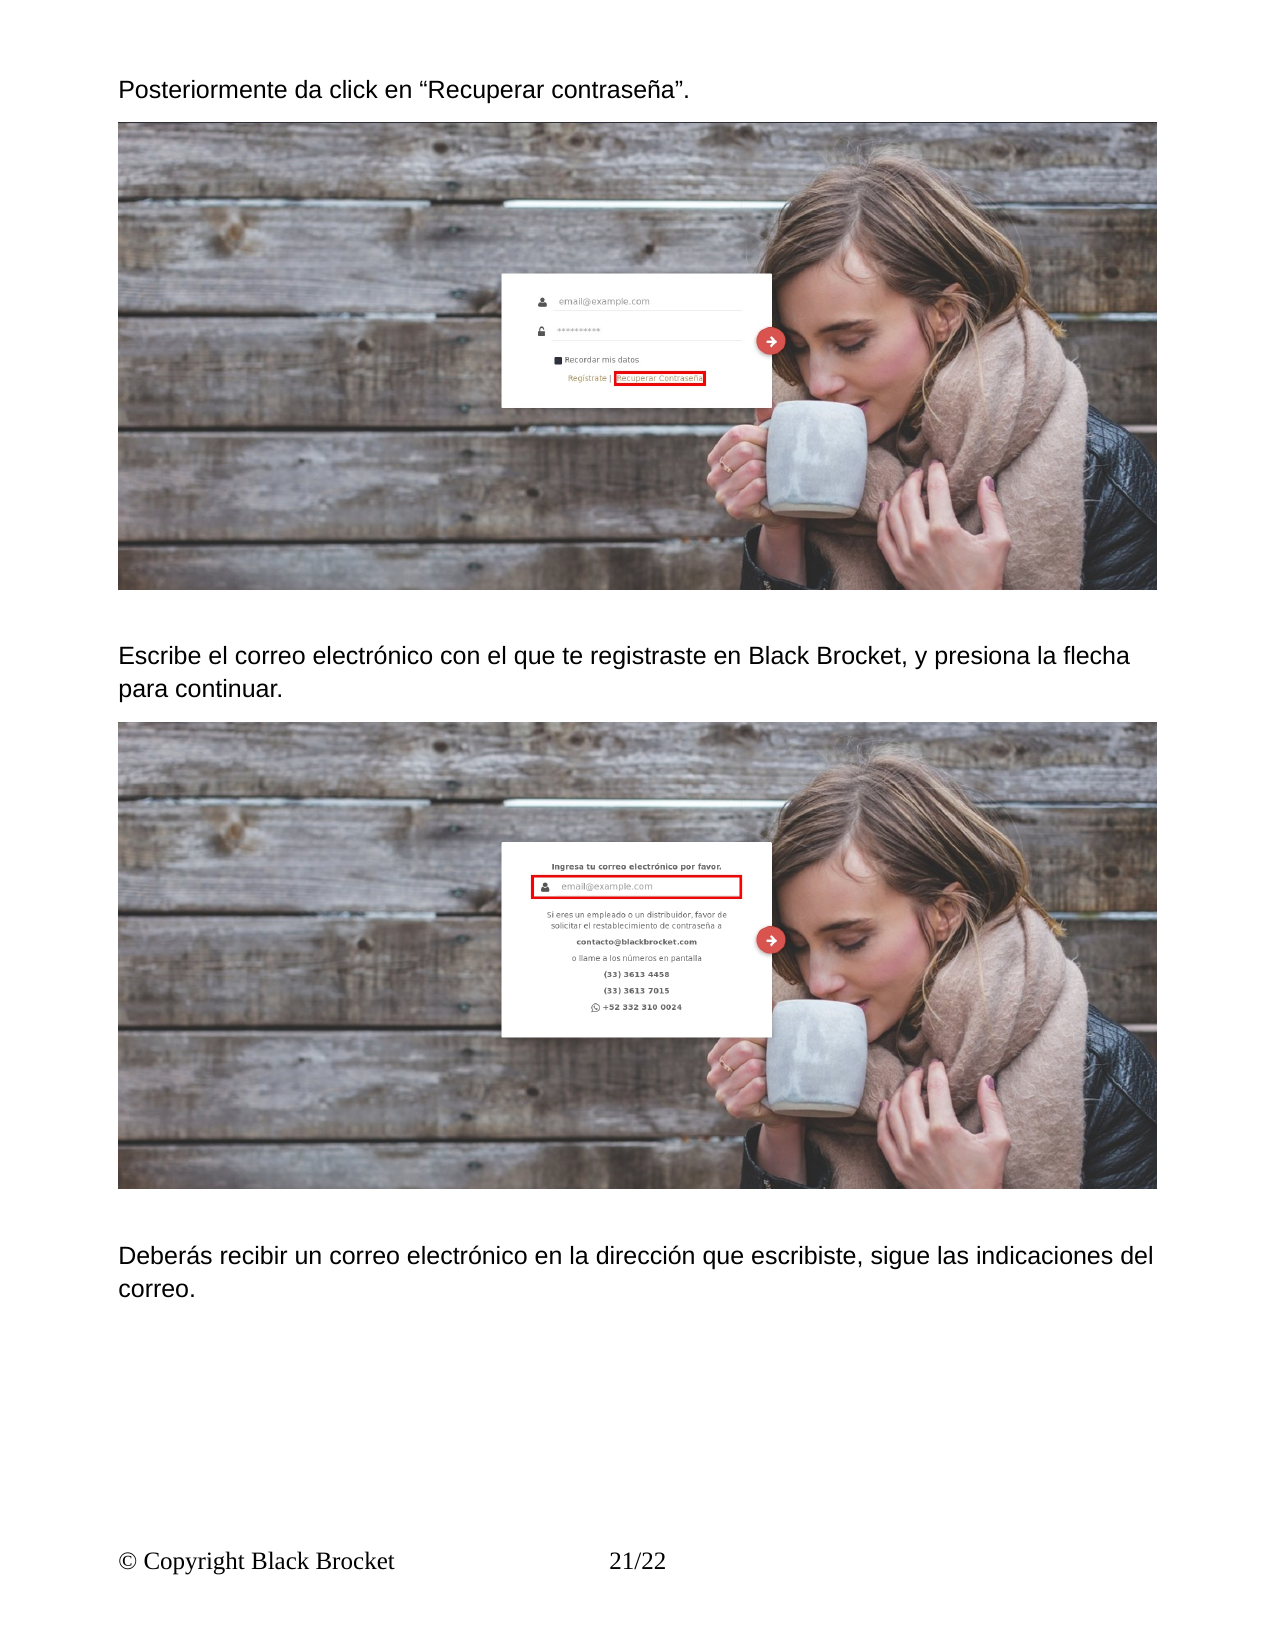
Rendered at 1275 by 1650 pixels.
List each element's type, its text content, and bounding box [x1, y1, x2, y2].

picture [118, 722, 1157, 1189]
text Deberás recibir un correo electrónico en la dirección que escribiste, sigue las indicaciones del correo. [118, 1241, 1157, 1302]
picture [118, 122, 1157, 590]
text Posteriormente da click en “Recuperar contraseña”. [118, 75, 1157, 104]
text Escribe el correo electrónico con el que te registraste en Black Brocket, y presiona la flecha para continuar. [118, 641, 1157, 703]
